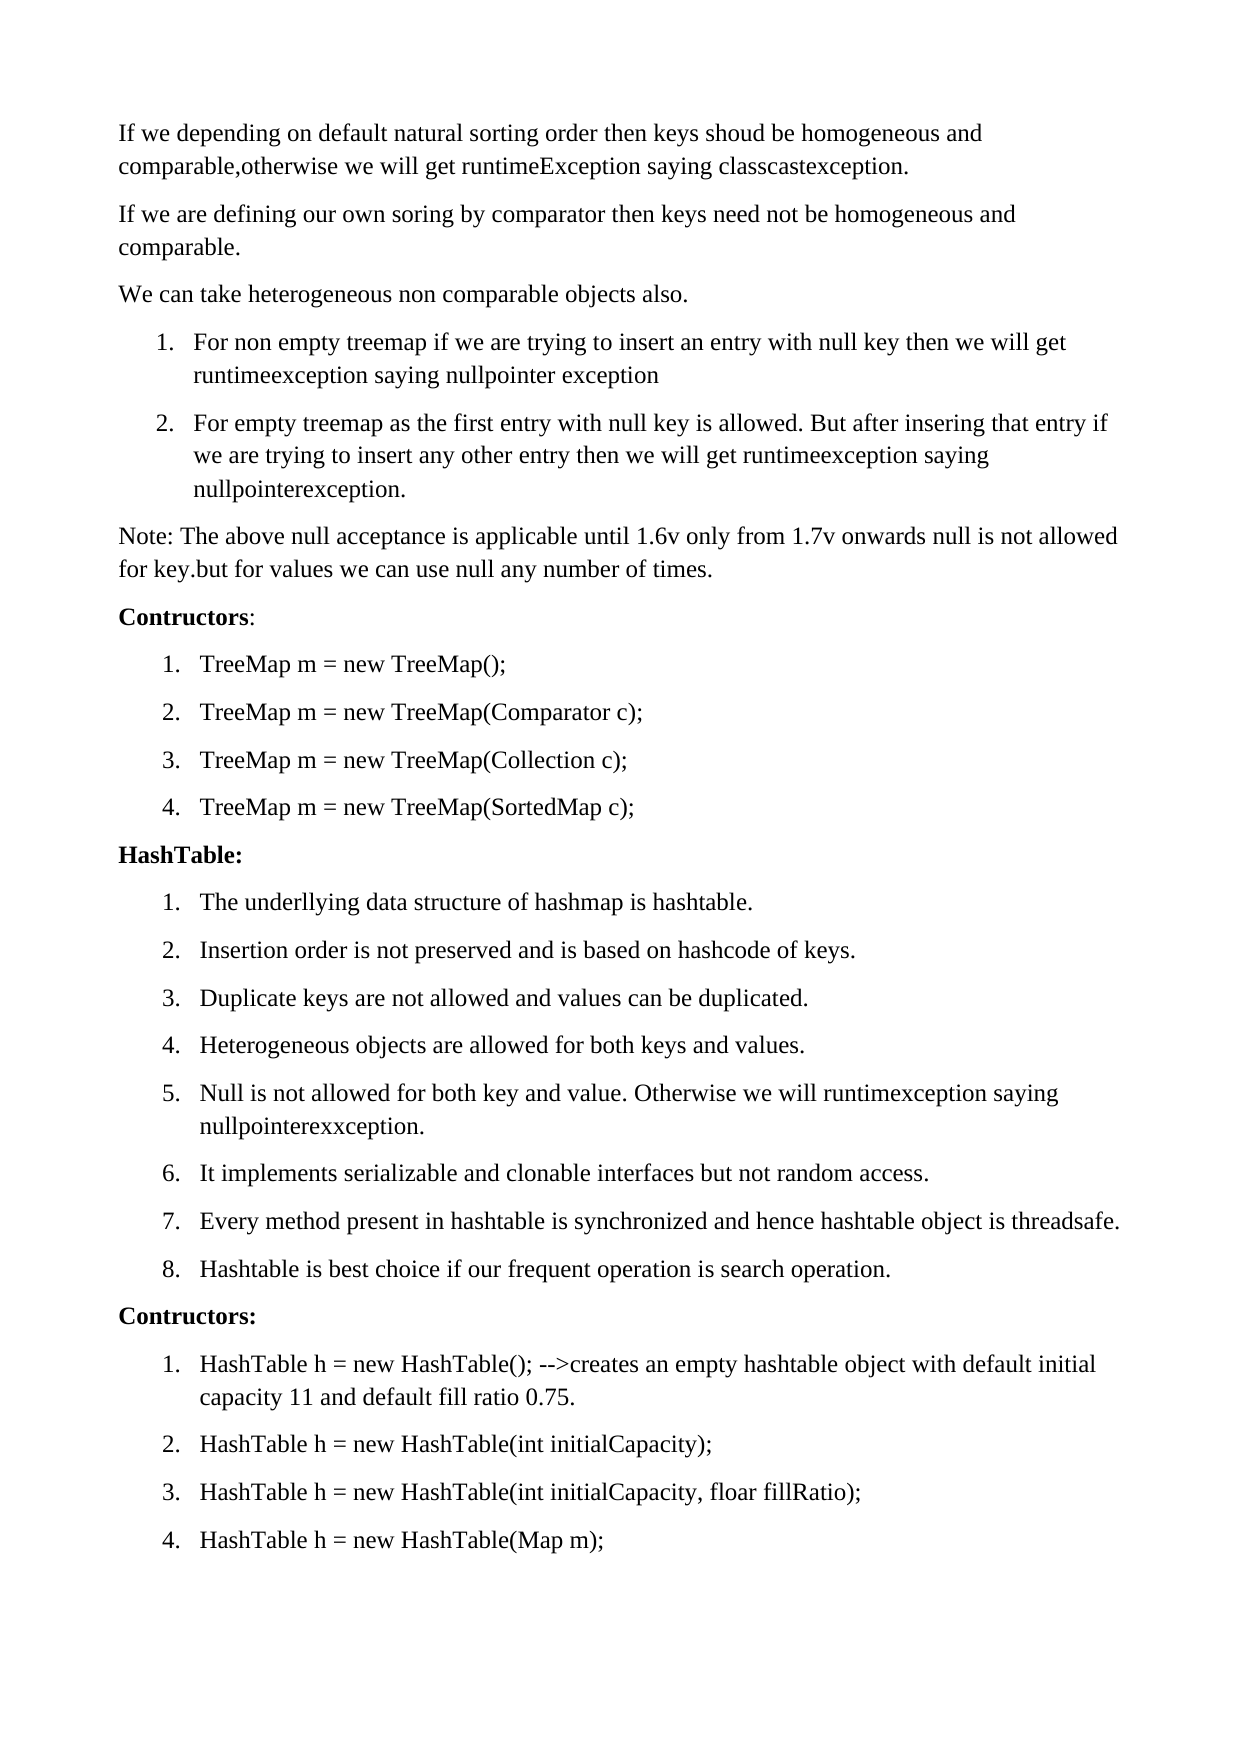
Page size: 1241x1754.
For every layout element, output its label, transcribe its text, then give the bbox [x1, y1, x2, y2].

text If we depending on default natural sorting order then keys shoud be homogeneous and comparable,otherwise we will get runtimeException saying classcastexception. [118, 118, 1122, 180]
list TreeMap m = new TreeMap(Comparator c); [162, 697, 1122, 726]
list TreeMap m = new TreeMap(); [162, 649, 1122, 678]
list Insertion order is not preserved and is based on hashcode of keys. [162, 935, 1122, 964]
list Duplicate keys are not allowed and values can be duplicated. [162, 983, 1122, 1011]
list For non empty treemap if we are trying to insert an entry with null key then we will get runtimeexception saying nullpointer exception [156, 327, 1122, 389]
list Every method present in hashtable is synchronized and hence hashtable object is threadsafe. [162, 1206, 1122, 1235]
list TreeMap m = new TreeMap(Collection c); [162, 745, 1122, 773]
list Heterogeneous objects are allowed for both keys and values. [162, 1030, 1122, 1059]
list Hashtable is best choice if our frequent operation is search operation. [162, 1254, 1122, 1282]
list HashTable h = new HashTable(int initialCapacity); [162, 1429, 1122, 1458]
text Contructors: [118, 1301, 1122, 1330]
text Note: The above null acceptance is applicable until 1.6v only from 1.7v onwards null is not allowed for key.but for values we can use null any number of times. [118, 521, 1122, 583]
text If we are defining our own soring by comparator then keys need not be homogeneous and comparable. [118, 199, 1122, 261]
list TreeMap m = new TreeMap(SortedMap c); [162, 792, 1122, 821]
list HashTable h = new HashTable(); -->creates an empty hashtable object with default initial capacity 11 and default fill ratio 0.75. [162, 1349, 1122, 1411]
list It implements serializable and clonable interfaces but not random access. [162, 1158, 1122, 1187]
text Contructors: [118, 602, 1122, 631]
list The underllying data structure of hashmap is hashtable. [162, 887, 1122, 916]
text We can take heterogeneous non comparable objects also. [118, 279, 1122, 308]
list Null is not allowed for both key and value. Otherwise we will runtimexception saying nullpointerexxception. [162, 1078, 1122, 1140]
list HashTable h = new HashTable(Map m); [162, 1525, 1122, 1553]
list For empty treemap as the first entry with null key is allowed. But after insering that entry if we are trying to insert any other entry then we will get runtimeexception saying nullpointerexception. [156, 408, 1122, 502]
list HashTable h = new HashTable(int initialCapacity, floar fillRatio); [162, 1477, 1122, 1506]
text HashTable: [118, 840, 1122, 869]
